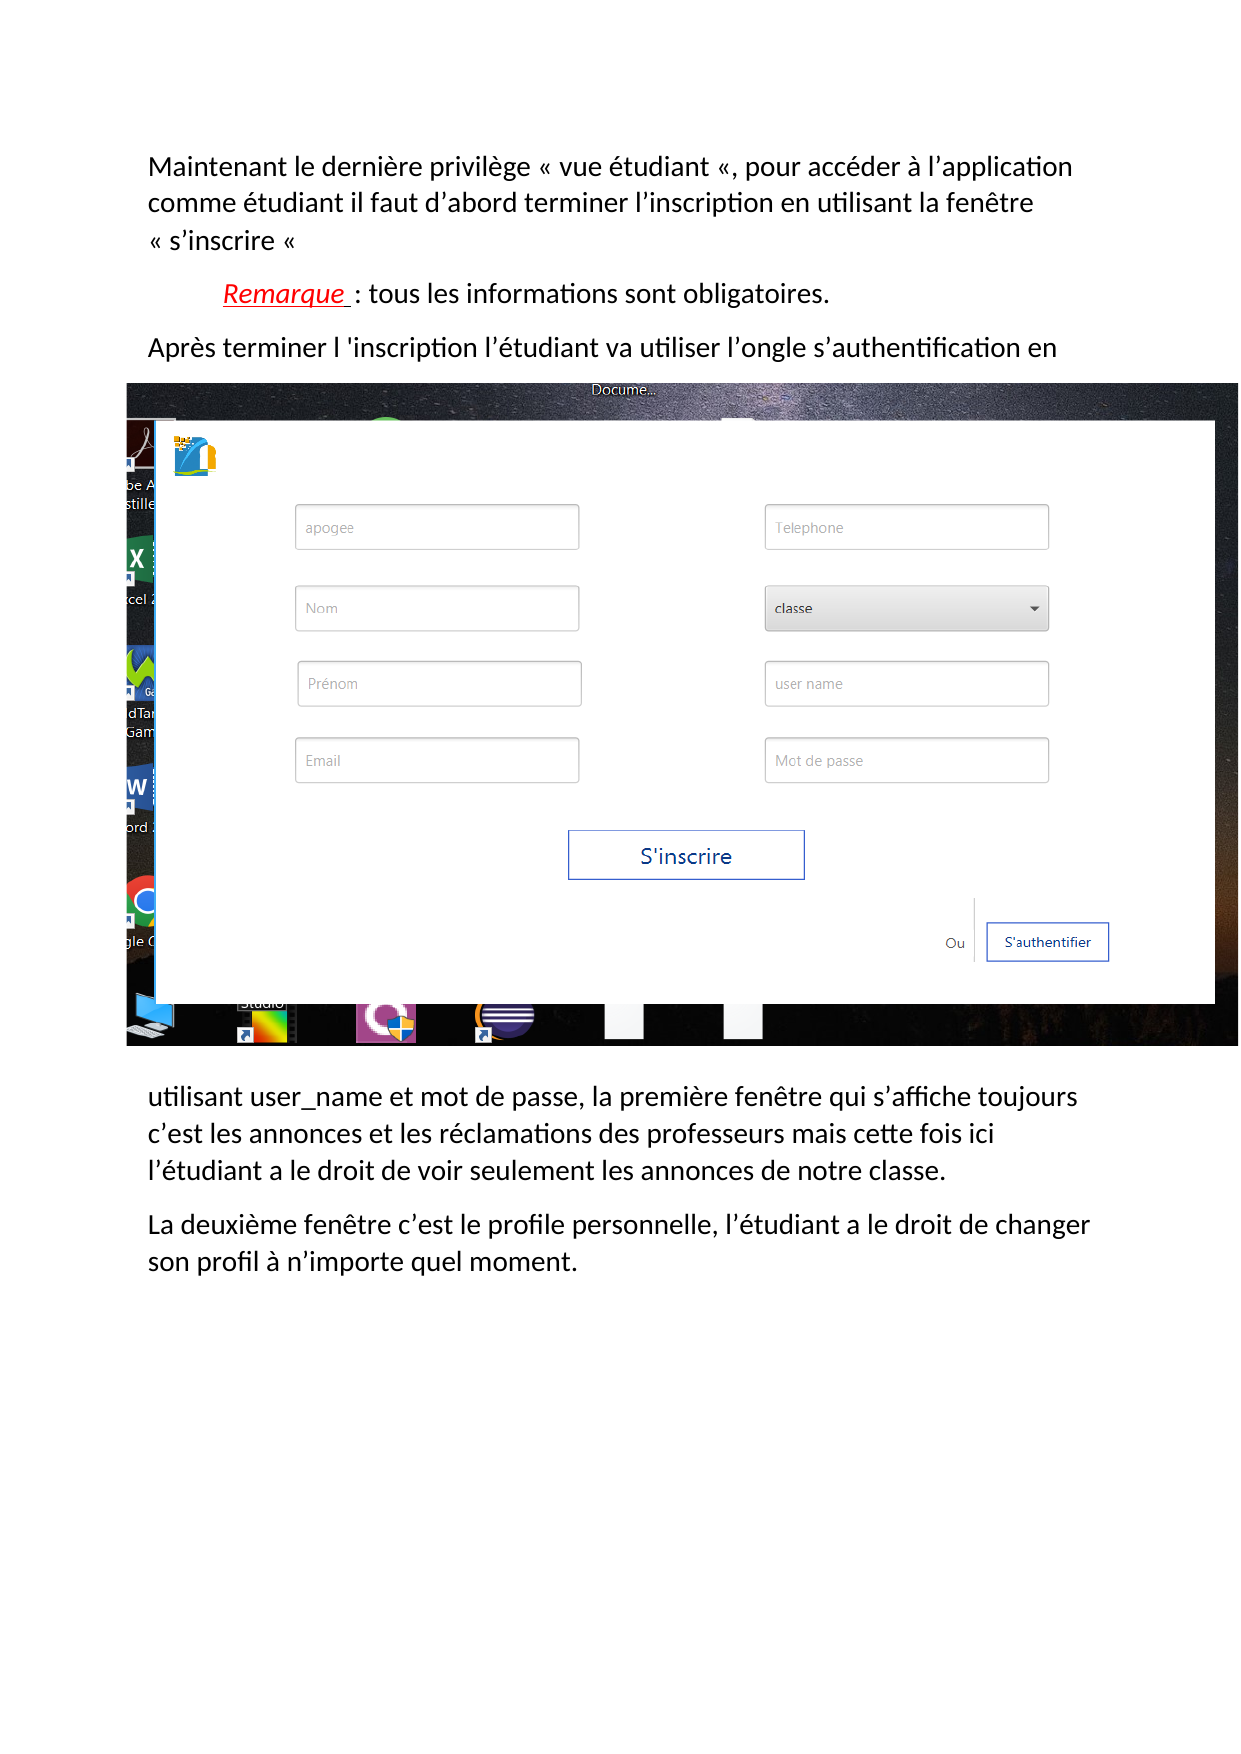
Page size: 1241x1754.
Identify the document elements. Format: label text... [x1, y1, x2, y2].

text Maintenant le dernière privilège « vue étudiant «, pour accéder à l’application comme étudiant il faut d’abord terminer l’inscription en utilisant la fenêtre « s’inscrire « [148, 148, 1093, 257]
text La deuxième fenêtre c’est le profile personnelle, l’étudiant a le droit de changer son profil à n’importe quel moment. [148, 1206, 1093, 1278]
text Après terminer l 'inscription l’étudiant va utiliser l’ongle s’authentification en [148, 329, 1093, 383]
text utilisant user_name et mot de passe, la première fenêtre qui s’affiche toujours c’est les annonces et les réclamations des professeurs mais cette fois ici l’étudiant a le droit de voir seulement les annonces de notre classe. [148, 1046, 1093, 1188]
list Remarque : tous les informations sont obligatoires. [223, 275, 1093, 311]
